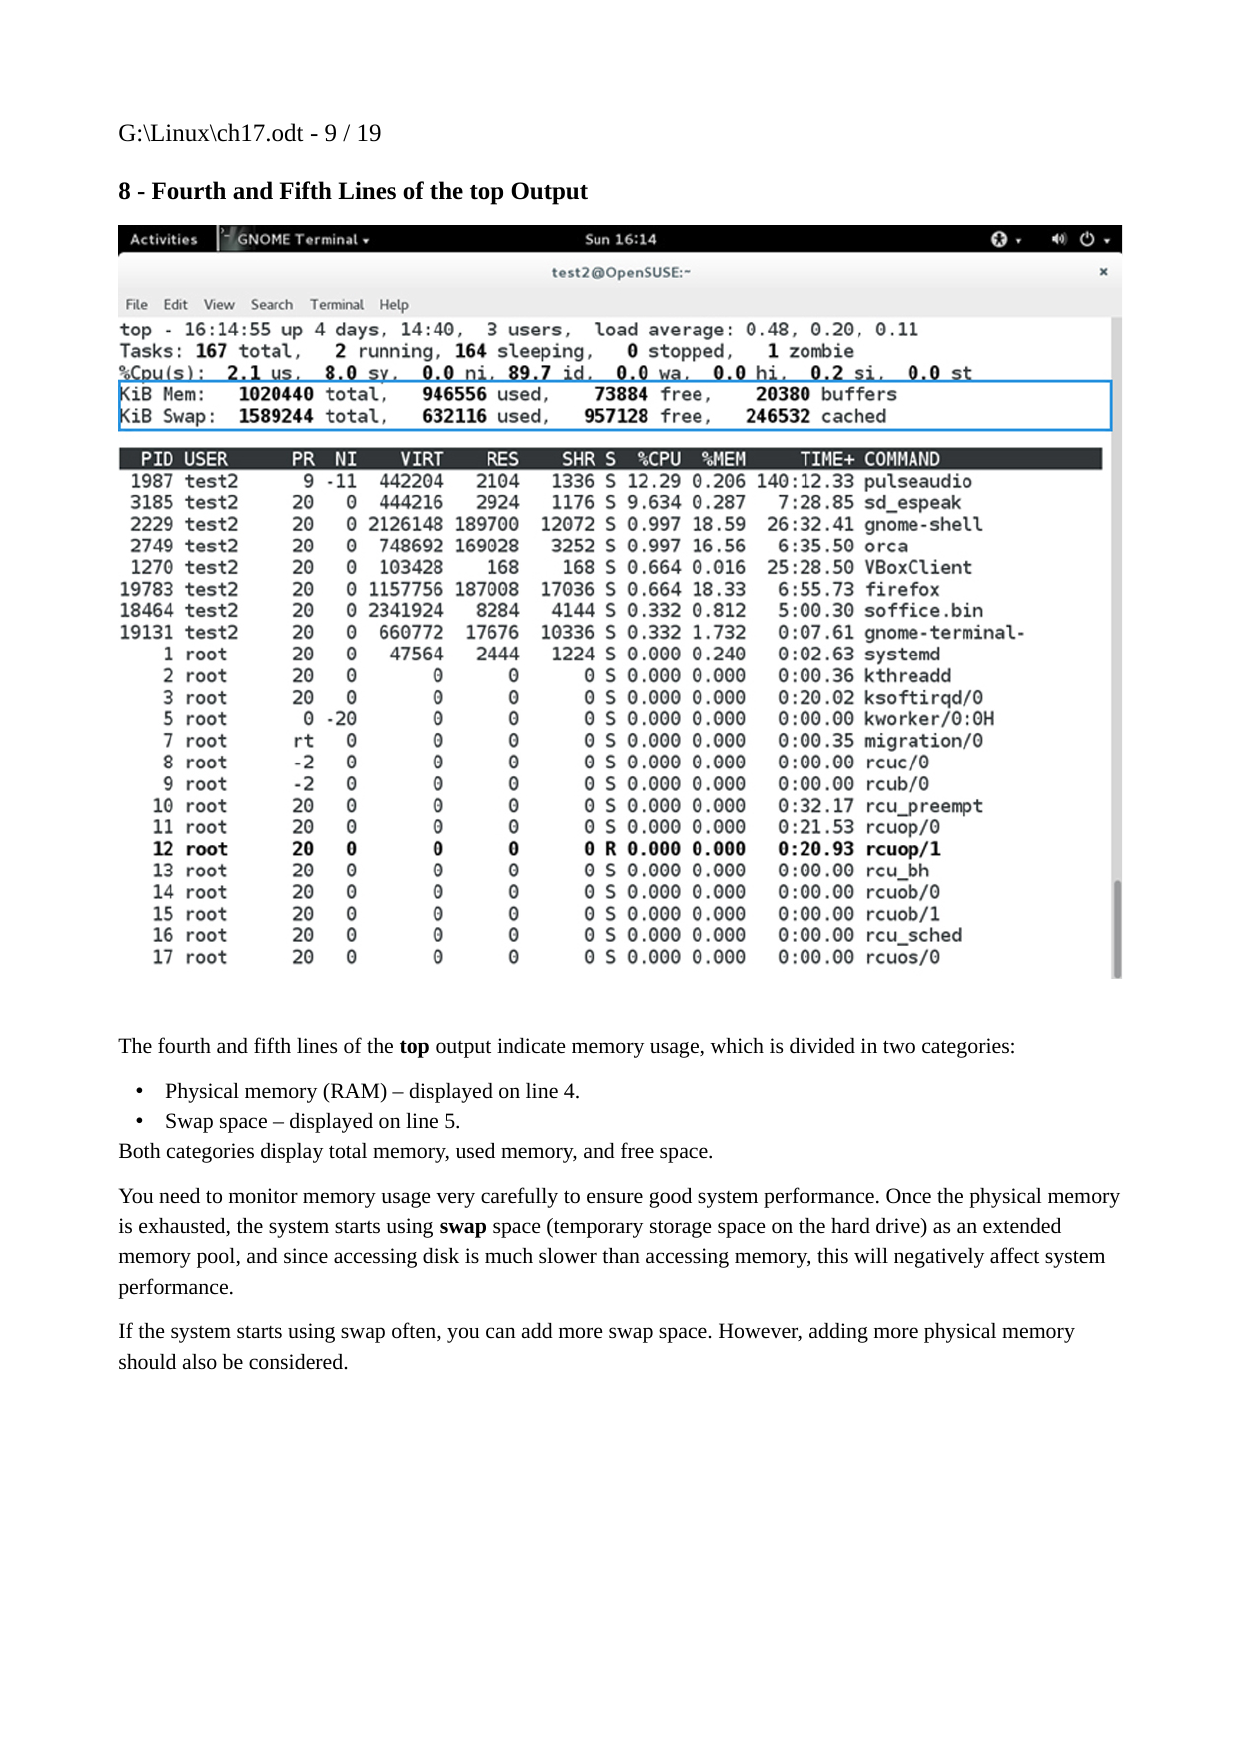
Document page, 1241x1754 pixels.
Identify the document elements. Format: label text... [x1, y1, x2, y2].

list Swap space – displayed on line 5. [165, 1108, 1122, 1133]
list Physical memory (RAM) – displayed on line 4. [165, 1078, 1122, 1103]
picture [118, 225, 1123, 979]
text Both categories display total memory, used memory, and free space. [118, 1138, 1122, 1163]
text If the system starts using swap often, you can add more swap space. However, adding more physical memory should also be considered. [118, 1318, 1122, 1374]
text 8 - Fourth and Fifth Lines of the top Output [118, 176, 1122, 205]
text The fourth and fifth lines of the top output indicate memory usage, which is divided in two categories: [118, 1033, 1122, 1058]
text You need to monitor memory usage very carefully to ensure good system performance. Once the physical memory is exhausted, the system starts using swap space (temporary storage space on the hard drive) as an extended memory pool, and since accessing disk is much slower than accessing memory, this will negatively affect system performance. [118, 1183, 1122, 1299]
